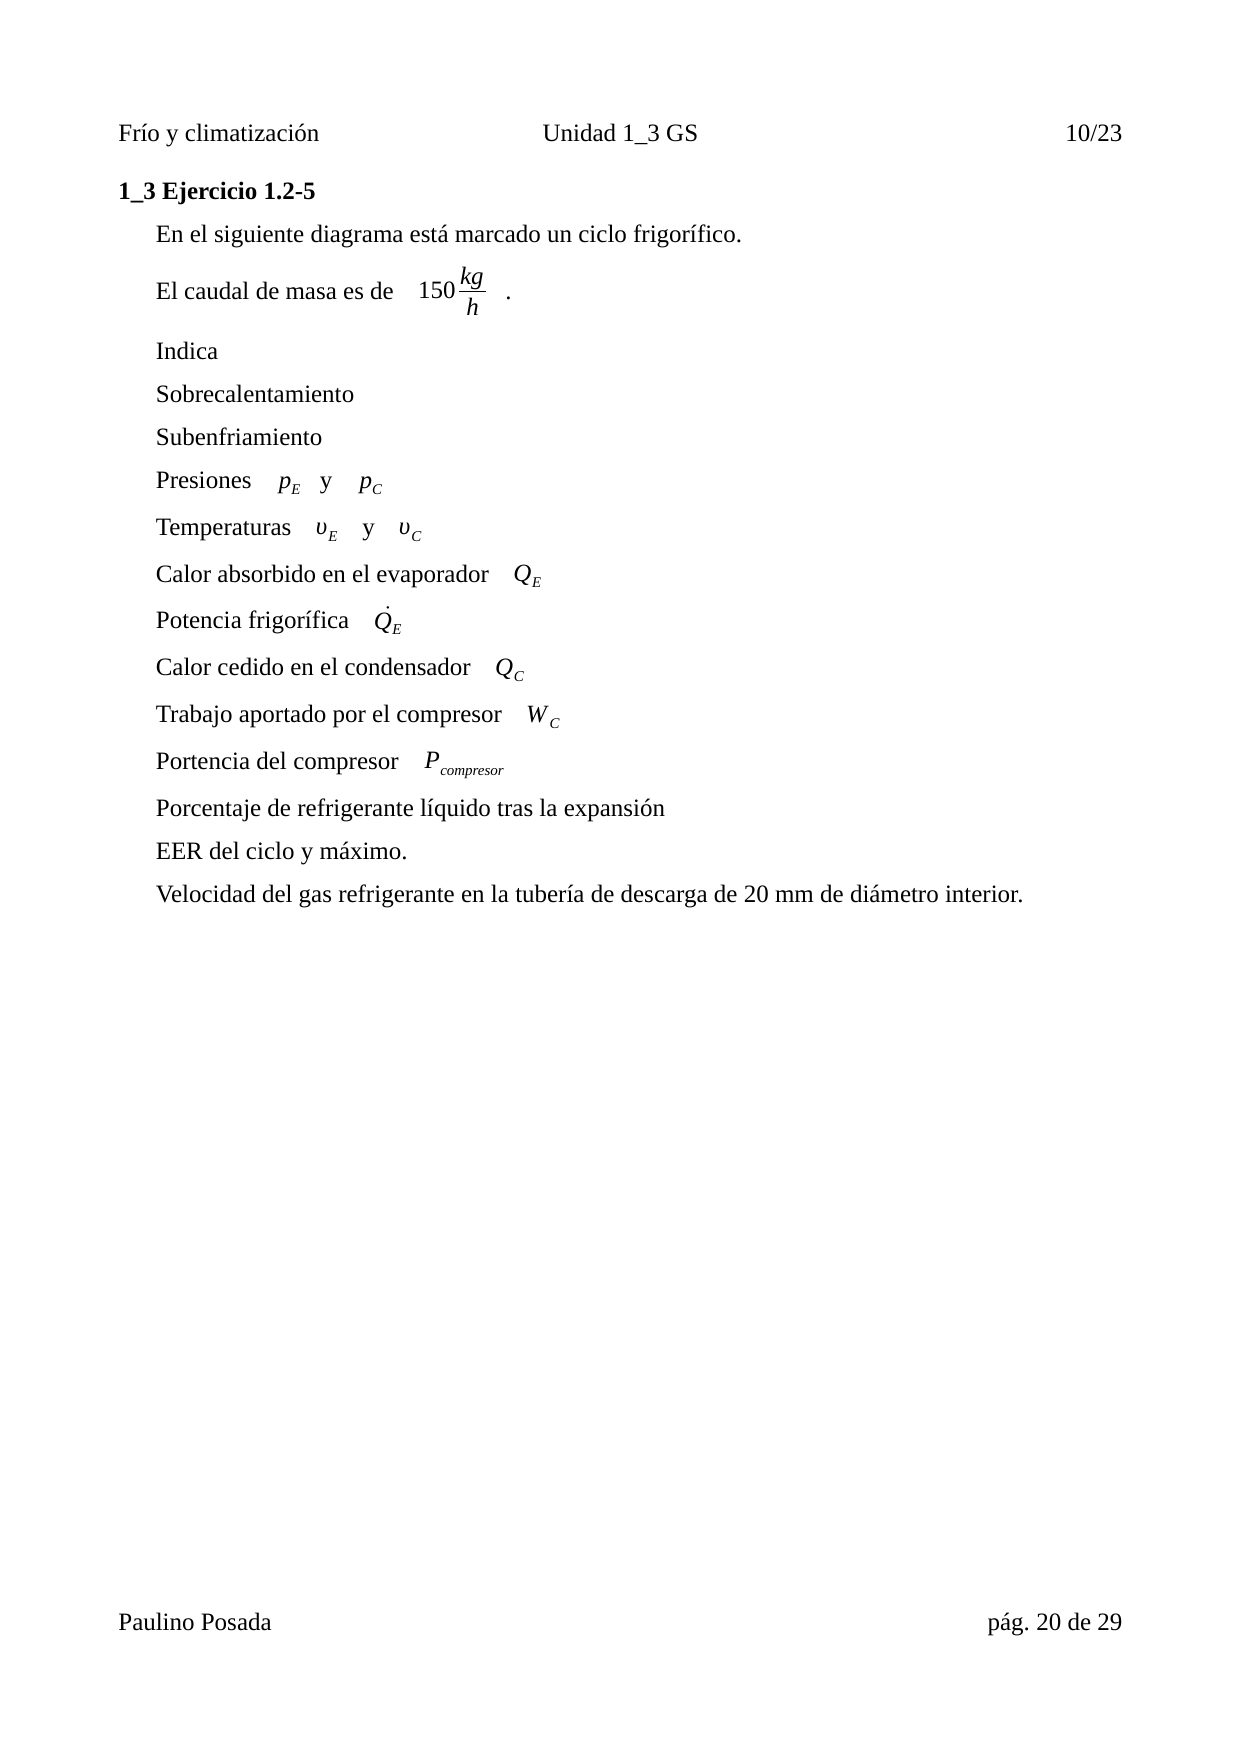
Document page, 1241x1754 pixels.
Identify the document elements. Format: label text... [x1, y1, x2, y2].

text En el siguiente diagrama está marcado un ciclo frigorífico. [156, 219, 1122, 248]
text Potencia frigorífica [156, 606, 1122, 638]
text Temperaturas y [156, 512, 1122, 544]
text Indica [156, 336, 1122, 365]
text Calor cedido en el condensador [156, 652, 1122, 685]
text 1_3 Ejercicio 1.2-5 [118, 176, 1122, 205]
text Presiones y [156, 465, 1122, 498]
text Calor absorbido en el evaporador [156, 559, 1122, 591]
text Trabajo aportado por el compresor [156, 699, 1122, 732]
text Portencia del compresor [156, 746, 1122, 778]
text Velocidad del gas refrigerante en la tubería de descarga de 20 mm de diámetro interior. [156, 879, 1122, 908]
text Porcentaje de refrigerante líquido tras la expansión [156, 793, 1122, 822]
text EER del ciclo y máximo. [156, 836, 1122, 865]
text Subenfriamiento [156, 422, 1122, 451]
text El caudal de masa es de . [156, 263, 1122, 322]
text Sobrecalentamiento [156, 379, 1122, 408]
